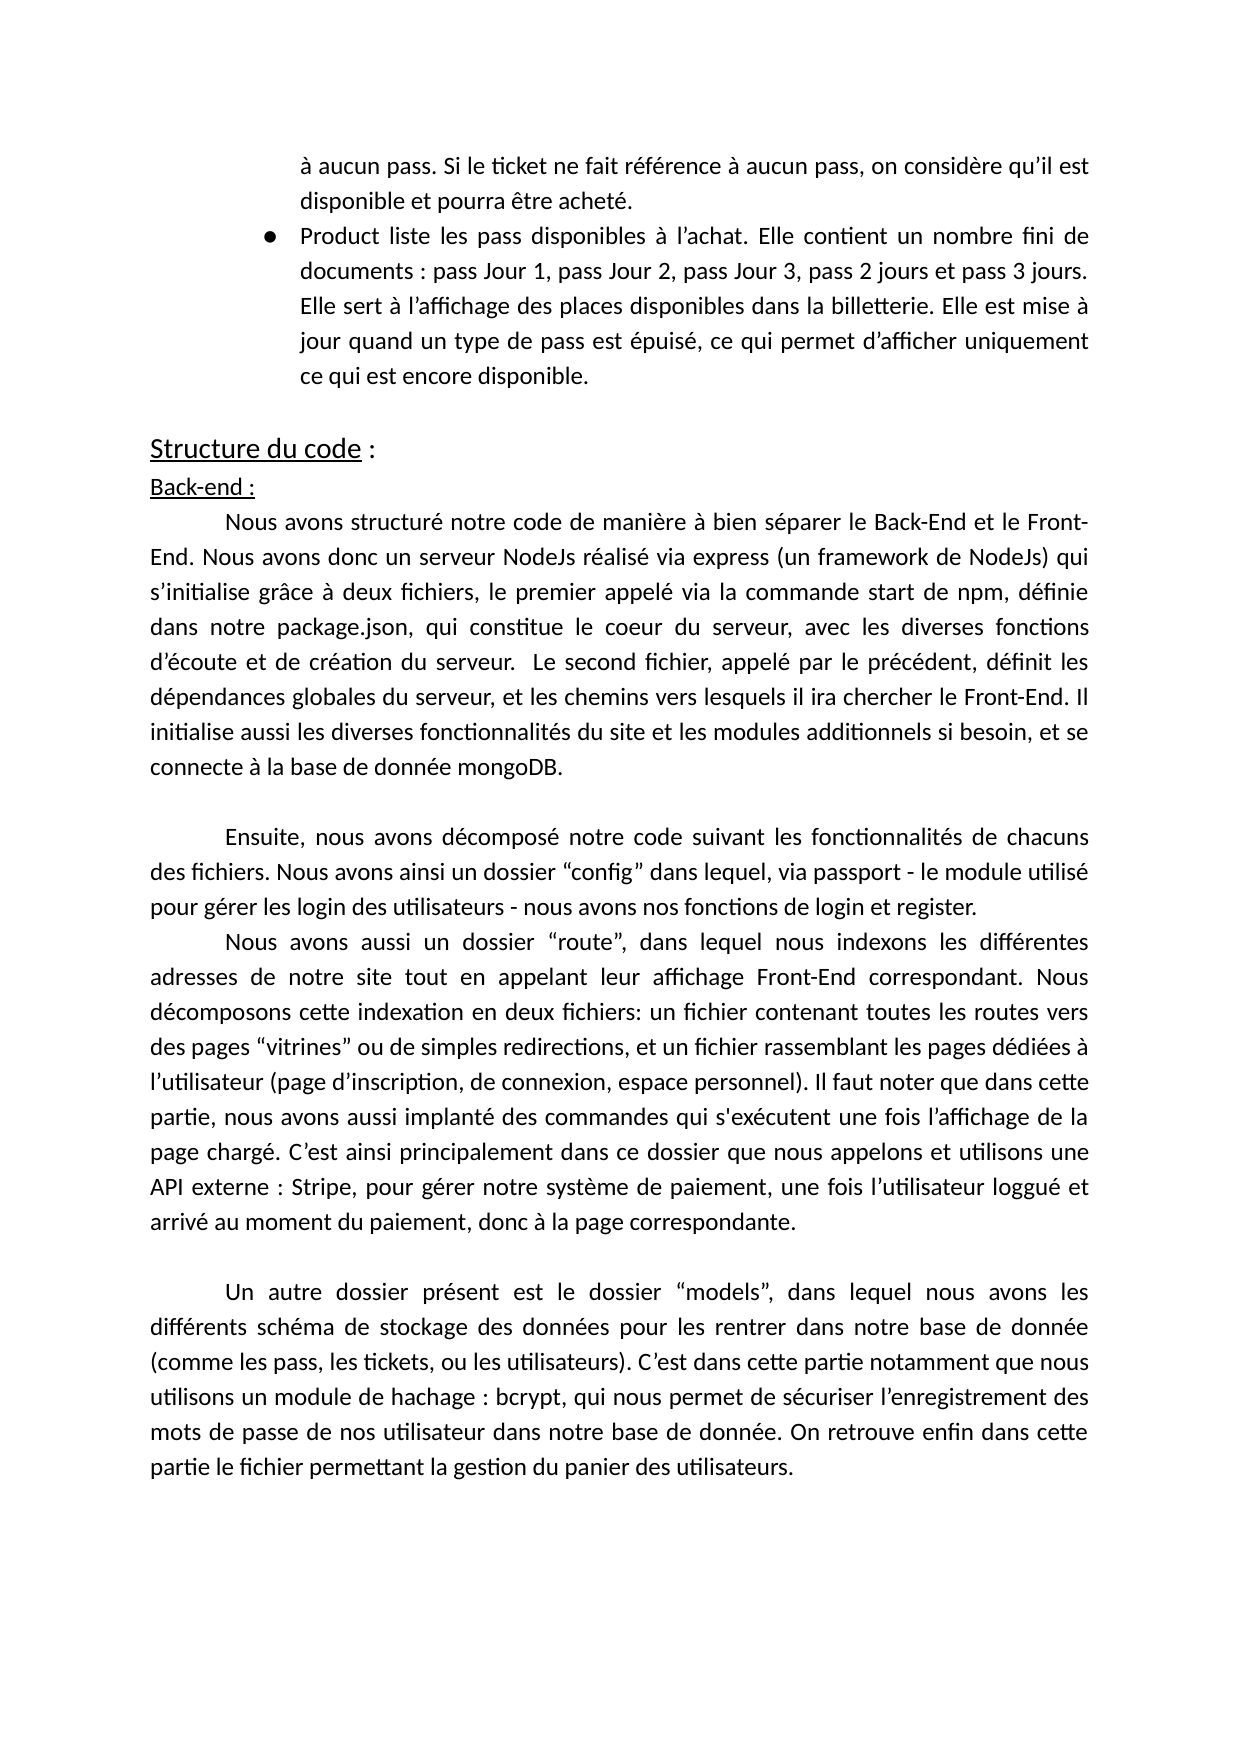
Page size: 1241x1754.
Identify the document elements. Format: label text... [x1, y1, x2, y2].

list à aucun pass. Si le ticket ne fait référence à aucun pass, on considère qu’il est disponible et pourra être acheté. [262, 150, 1090, 216]
text Nous avons structuré notre code de manière à bien séparer le Back-End et le Front-End. Nous avons donc un serveur NodeJs réalisé via express (un framework de NodeJs) qui s’initialise grâce à deux fichiers, le premier appelé via la commande start de npm, définie dans notre package.json, qui constitue le coeur du serveur, avec les diverses fonctions d’écoute et de création du serveur. Le second fichier, appelé par le précédent, définit les dépendances globales du serveur, et les chemins vers lesquels il ira chercher le Front-End. Il initialise aussi les diverses fonctionnalités du site et les modules additionnels si besoin, et se connecte à la base de donnée mongoDB. [150, 506, 1090, 781]
list Product liste les pass disponibles à l’achat. Elle contient un nombre fini de documents : pass Jour 1, pass Jour 2, pass Jour 3, pass 2 jours et pass 3 jours. Elle sert à l’affichage des places disponibles dans la billetterie. Elle est mise à jour quand un type de pass est épuisé, ce qui permet d’afficher uniquement ce qui est encore disponible. [262, 220, 1090, 391]
text Un autre dossier présent est le dossier “models”, dans lequel nous avons les différents schéma de stockage des données pour les rentrer dans notre base de donnée (comme les pass, les tickets, ou les utilisateurs). C’est dans cette partie notamment que nous utilisons un module de hachage : bcrypt, qui nous permet de sécuriser l’enregistrement des mots de passe de nos utilisateur dans notre base de donnée. On retrouve enfin dans cette partie le fichier permettant la gestion du panier des utilisateurs. [150, 1276, 1090, 1481]
text Nous avons aussi un dossier “route”, dans lequel nous indexons les différentes adresses de notre site tout en appelant leur affichage Front-End correspondant. Nous décomposons cette indexation en deux fichiers: un fichier contenant toutes les routes vers des pages “vitrines” ou de simples redirections, et un fichier rassemblant les pages dédiées à l’utilisateur (page d’inscription, de connexion, espace personnel). Il faut noter que dans cette partie, nous avons aussi implanté des commandes qui s'exécutent une fois l’affichage de la page chargé. C’est ainsi principalement dans ce dossier que nous appelons et utilisons une API externe : Stripe, pour gérer notre système de paiement, une fois l’utilisateur loggué et arrivé au moment du paiement, donc à la page correspondante. [150, 926, 1090, 1236]
text Structure du code : [150, 430, 1090, 466]
text Ensuite, nous avons décomposé notre code suivant les fonctionnalités de chacuns des fichiers. Nous avons ainsi un dossier “config” dans lequel, via passport - le module utilisé pour gérer les login des utilisateurs - nous avons nos fonctions de login et register. [150, 821, 1090, 921]
text Back-end : [150, 471, 1090, 501]
